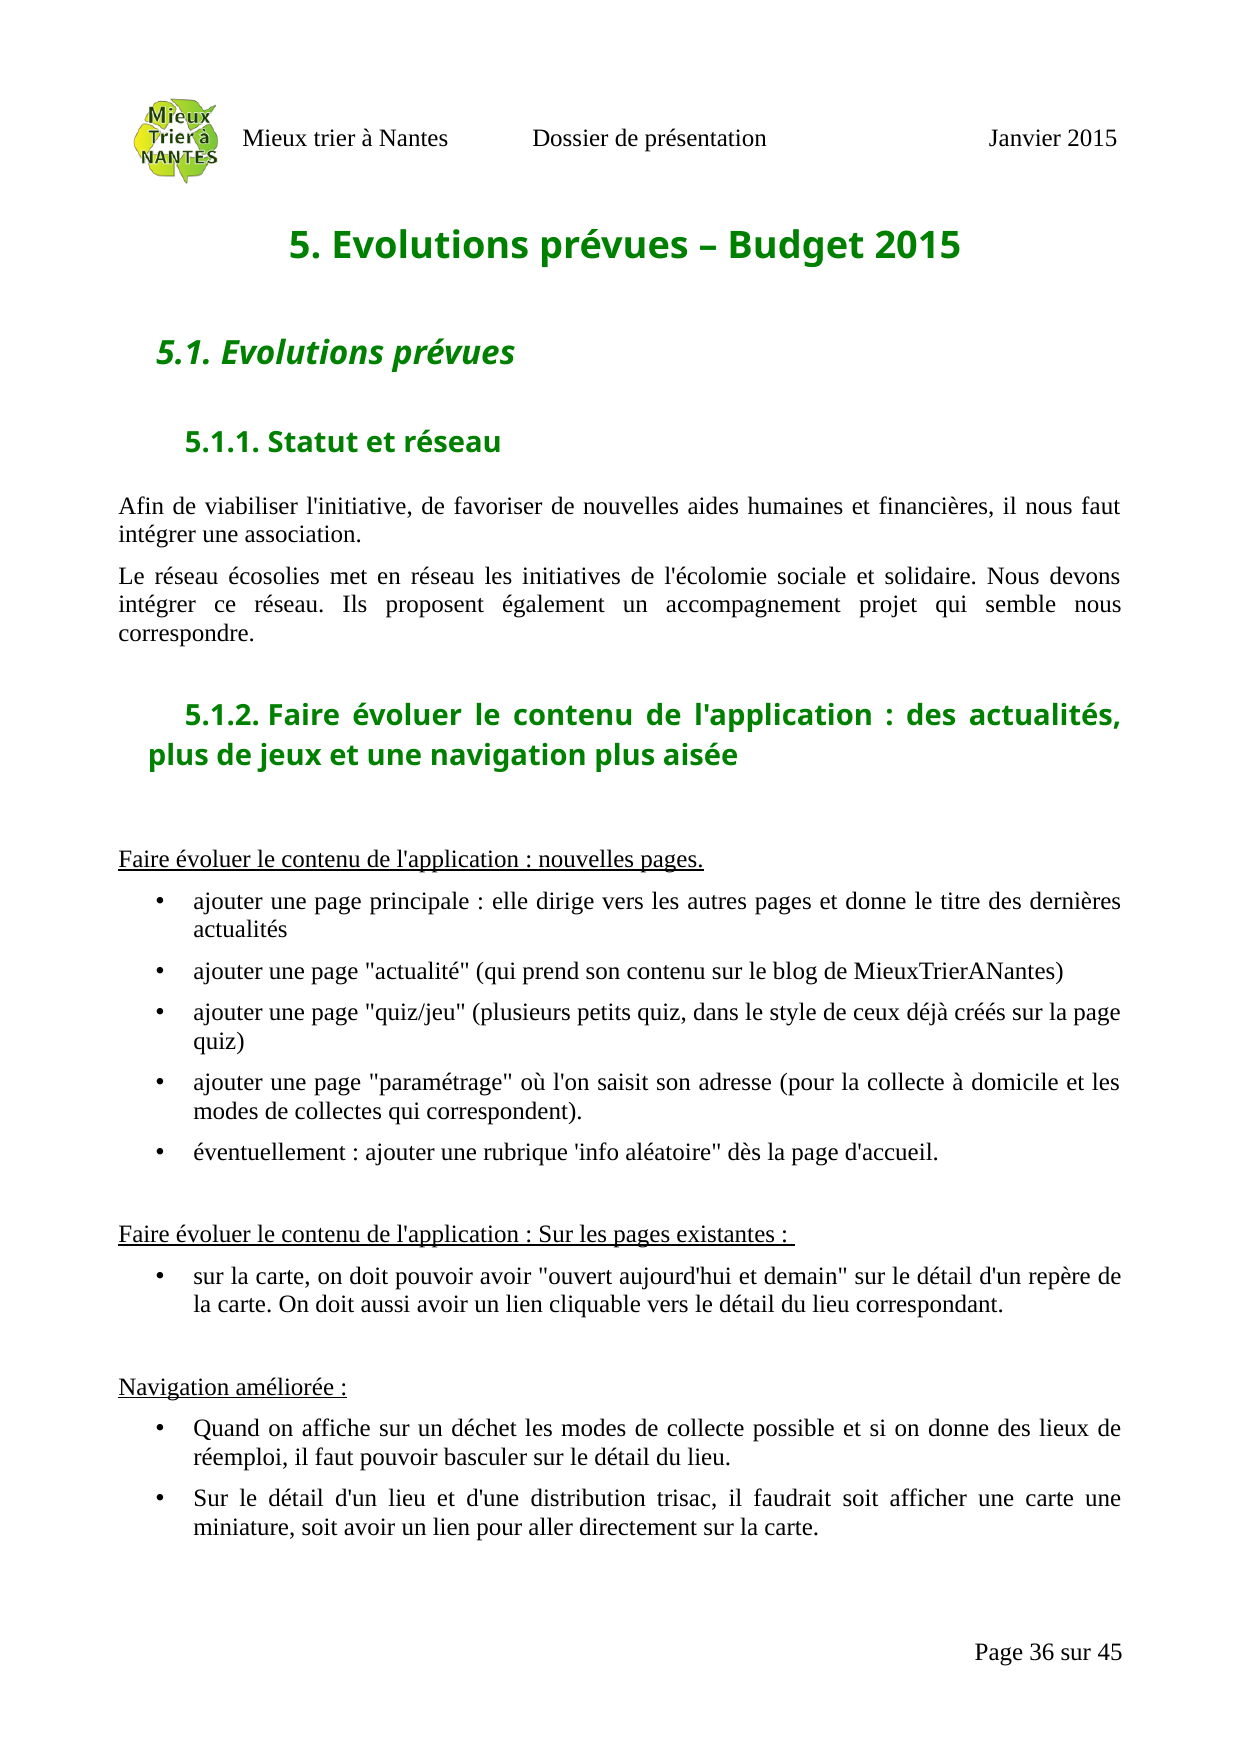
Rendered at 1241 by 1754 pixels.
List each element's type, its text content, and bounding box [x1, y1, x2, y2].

list ajouter une page "paramétrage" où l'on saisit son adresse (pour la collecte à domicile et les modes de collectes qui correspondent). [156, 1067, 1122, 1124]
list ajouter une page "actualité" (qui prend son contenu sur le blog de MieuxTrierANantes) [156, 956, 1122, 984]
list éventuellement : ajouter une rubrique 'info aléatoire" dès la page d'accueil. [156, 1137, 1122, 1166]
subtitle Faire évoluer le contenu de l'application : des actualités, plus de jeux et une navigation plus aisée [148, 694, 1122, 774]
list ajouter une page principale : elle dirige vers les autres pages et donne le titre des dernières actualités [156, 886, 1122, 943]
list Quand on affiche sur un déchet les modes de collecte possible et si on donne des lieux de réemploi, il faut pouvoir basculer sur le détail du lieu. [156, 1413, 1122, 1471]
text Navigation améliorée : [118, 1372, 1122, 1401]
text Afin de viabiliser l'initiative, de favoriser de nouvelles aides humaines et financières, il nous faut intégrer une association. [118, 491, 1122, 548]
text Le réseau écosolies met en réseau les initiatives de l'écolomie sociale et solidaire. Nous devons intégrer ce réseau. Ils proposent également un accompagnement projet qui semble nous correspondre. [118, 561, 1122, 647]
list ajouter une page "quiz/jeu" (plusieurs petits quiz, dans le style de ceux déjà créés sur la page quiz) [156, 997, 1122, 1054]
subtitle Evolutions prévues [148, 329, 1122, 374]
text Faire évoluer le contenu de l'application : nouvelles pages. [118, 844, 1122, 873]
text Faire évoluer le contenu de l'application : Sur les pages existantes : [118, 1219, 1122, 1248]
subtitle Statut et réseau [148, 422, 1122, 461]
list sur la carte, on doit pouvoir avoir "ouvert aujourd'hui et demain" sur le détail d'un repère de la carte. On doit aussi avoir un lien cliquable vers le détail du lieu correspondant. [156, 1261, 1122, 1318]
picture [131, 95, 221, 185]
list Sur le détail d'un lieu et d'une distribution trisac, il faudrait soit afficher une carte une miniature, soit avoir un lien pour aller directement sur la carte. [156, 1483, 1122, 1541]
subtitle Evolutions prévues – Budget 2015 [118, 218, 1122, 270]
